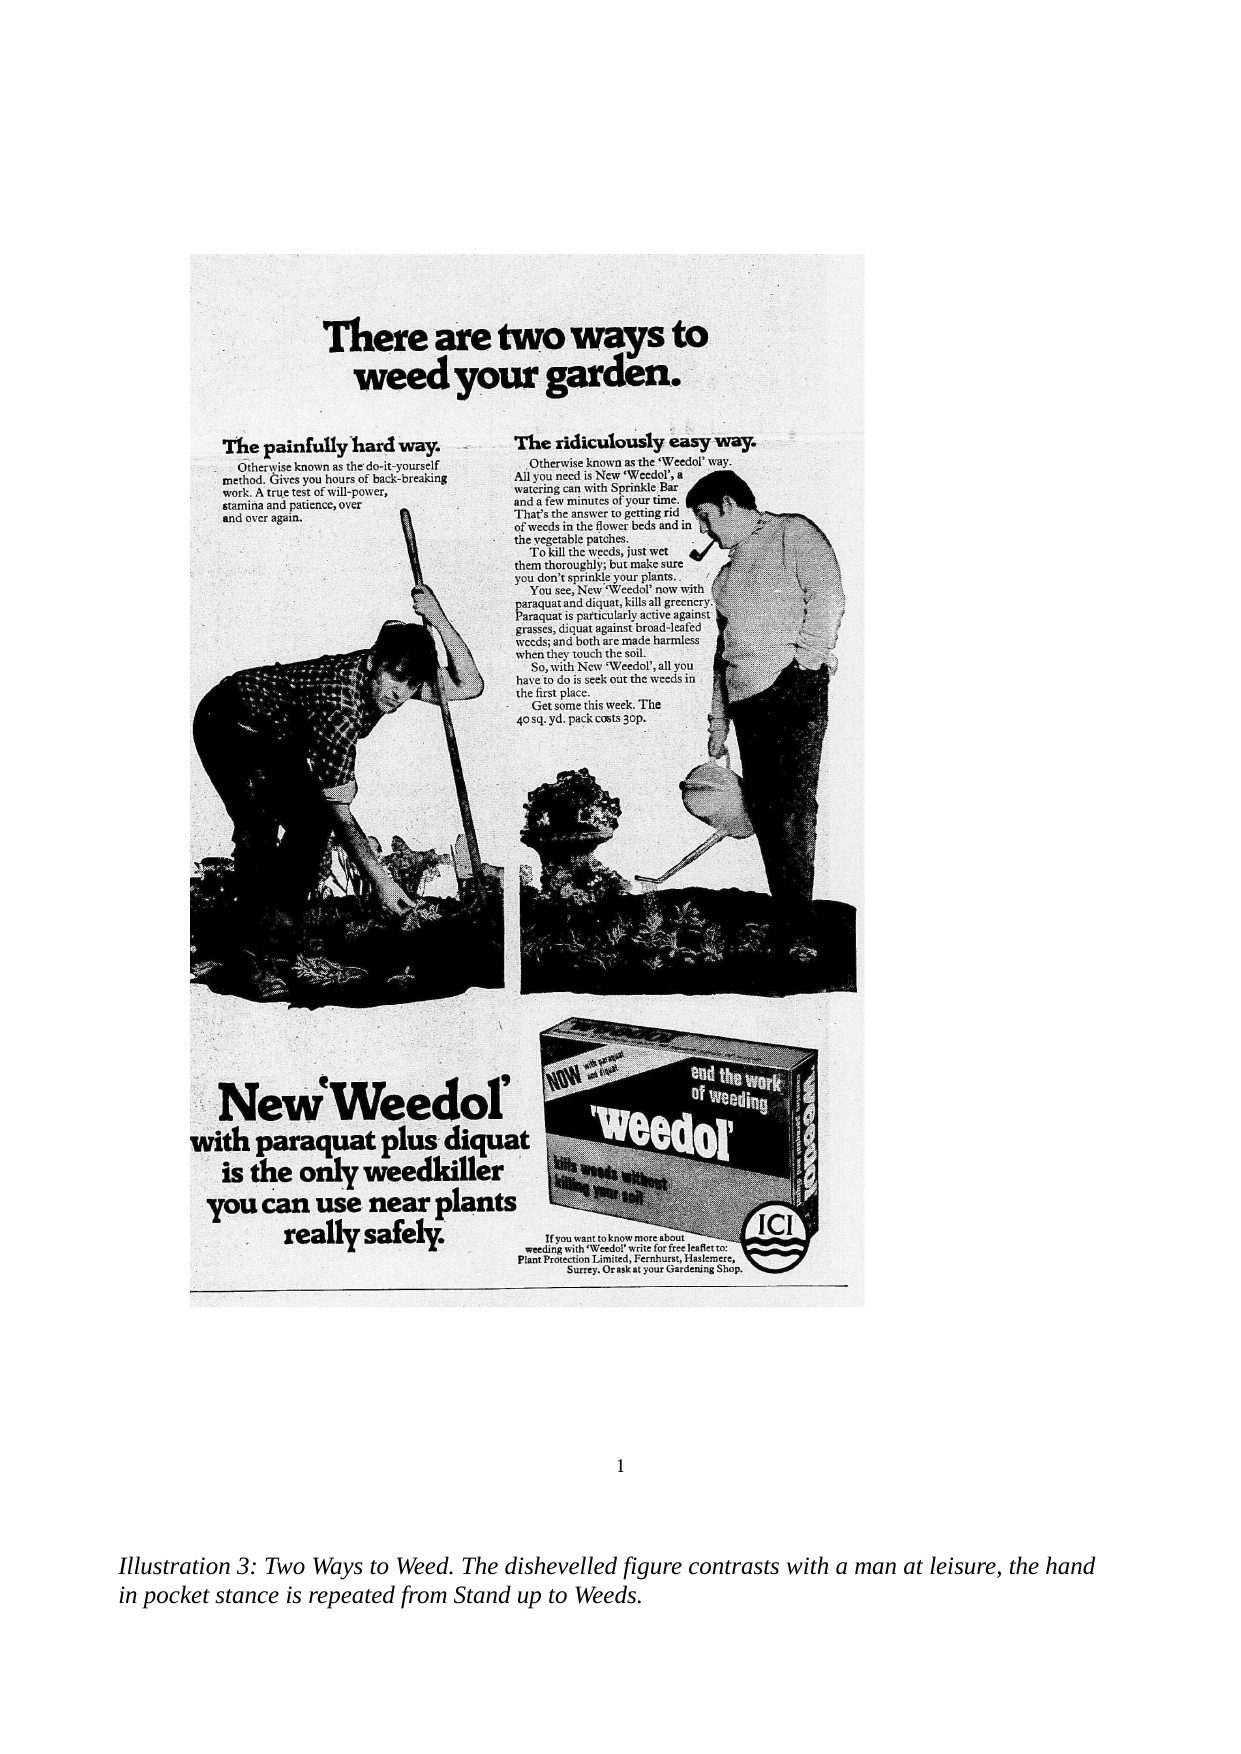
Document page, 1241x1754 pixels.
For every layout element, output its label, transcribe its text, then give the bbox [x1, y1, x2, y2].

text Illustration 3: Two Ways to Weed. The dishevelled figure contrasts with a man at leisure, the hand in pocket stance is repeated from Stand up to Weeds. [118, 1552, 1122, 1609]
picture [118, 130, 1123, 1552]
